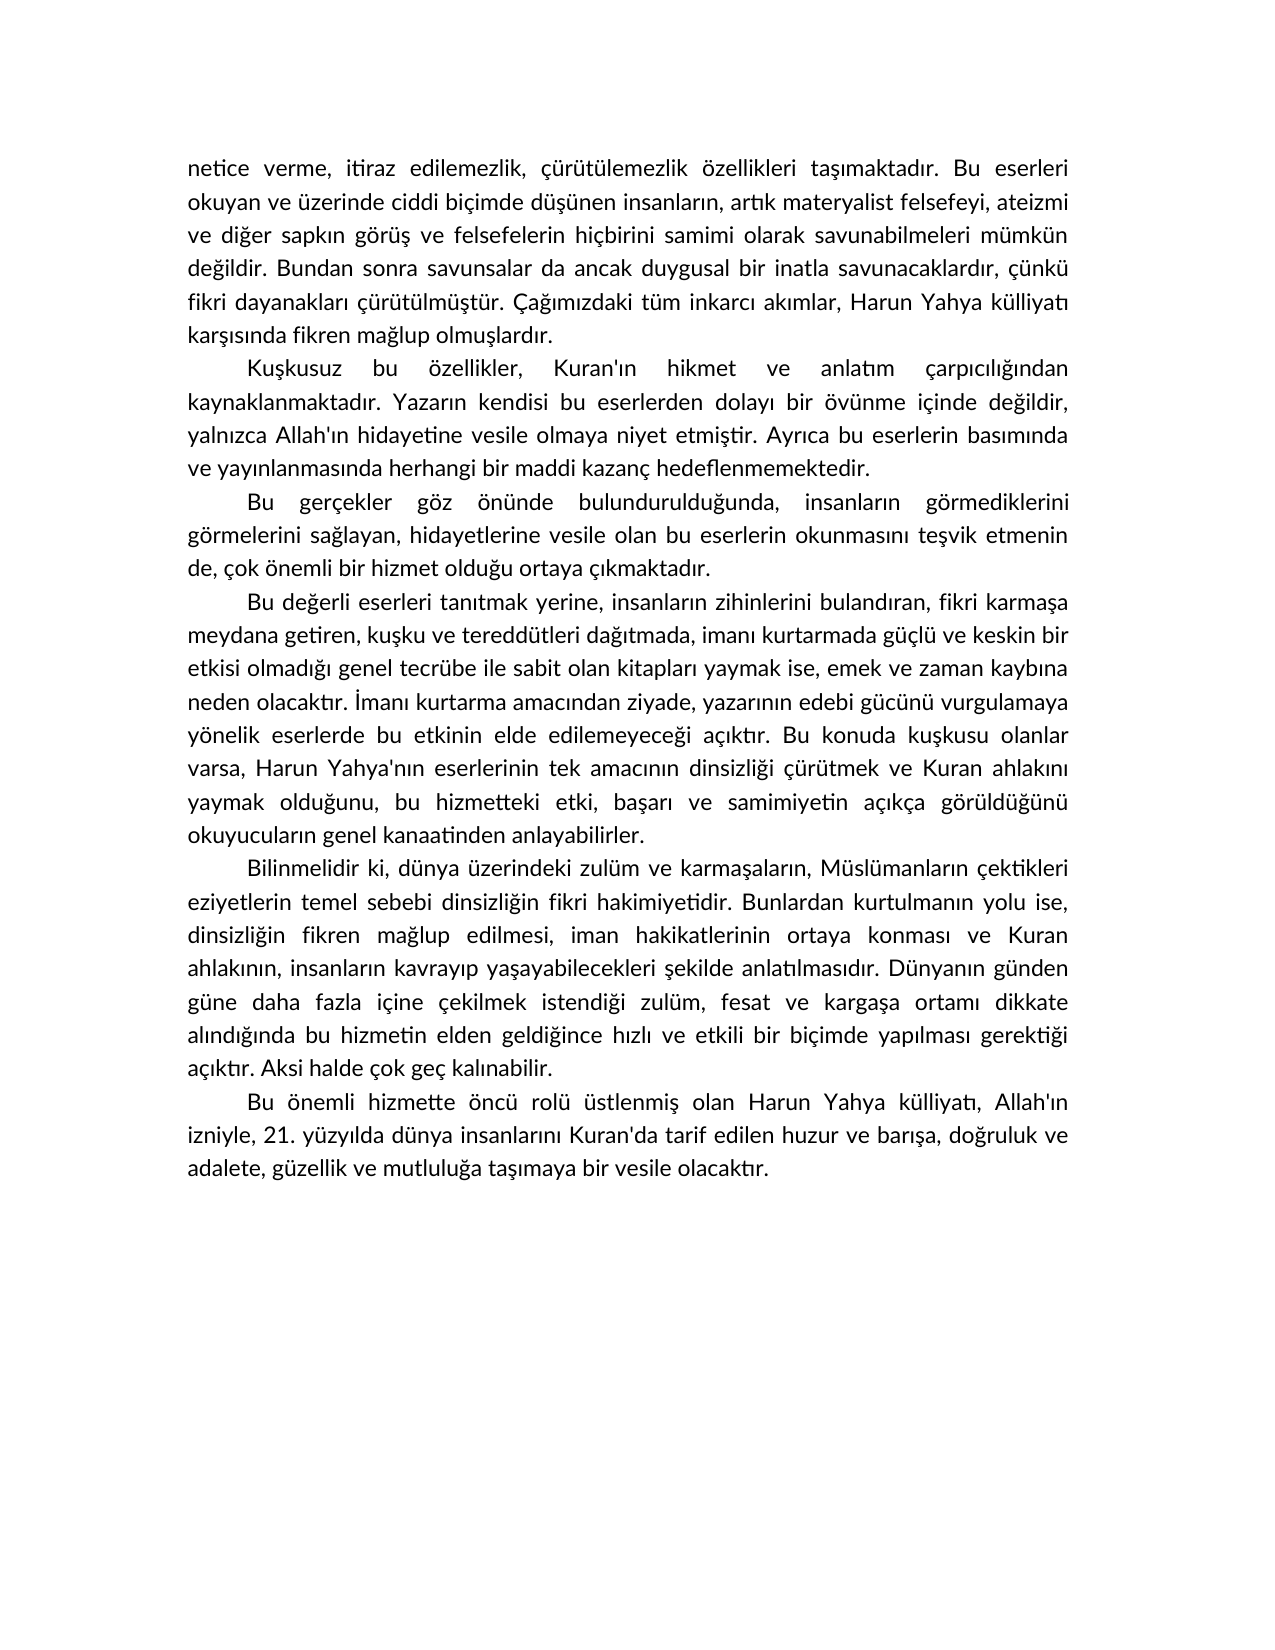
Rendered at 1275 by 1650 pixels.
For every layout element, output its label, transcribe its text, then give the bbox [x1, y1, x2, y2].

text Bu önemli hizmette öncü rolü üstlenmiş olan Harun Yahya külliyatı, Allah'ın izniyle, 21. yüzyılda dünya insanlarını Kuran'da tarif edilen huzur ve barışa, doğruluk ve adalete, güzellik ve mutluluğa taşımaya bir vesile olacaktır. [187, 1083, 1070, 1183]
text netice verme, itiraz edilemezlik, çürütülemezlik özellikleri taşımaktadır. Bu eserleri okuyan ve üzerinde ciddi biçimde düşünen insanların, artık materyalist felsefeyi, ateizmi ve diğer sapkın görüş ve felsefelerin hiçbirini samimi olarak savunabilmeleri mümkün değildir. Bundan sonra savunsalar da ancak duygusal bir inatla savunacaklardır, çünkü fikri dayanakları çürütülmüştür. Çağımızdaki tüm inkarcı akımlar, Harun Yahya külliyatı karşısında fikren mağlup olmuşlardır. [187, 150, 1070, 350]
text Bu değerli eserleri tanıtmak yerine, insanların zihinlerini bulandıran, fikri karmaşa meydana getiren, kuşku ve tereddütleri dağıtmada, imanı kurtarmada güçlü ve keskin bir etkisi olmadığı genel tecrübe ile sabit olan kitapları yaymak ise, emek ve zaman kaybına neden olacaktır. İmanı kurtarma amacından ziyade, yazarının edebi gücünü vurgulamaya yönelik eserlerde bu etkinin elde edilemeyeceği açıktır. Bu konuda kuşkusu olanlar varsa, Harun Yahya'nın eserlerinin tek amacının dinsizliği çürütmek ve Kuran ahlakını yaymak olduğunu, bu hizmetteki etki, başarı ve samimiyetin açıkça görüldüğünü okuyucuların genel kanaatinden anlayabilirler. [187, 583, 1070, 850]
text Bu gerçekler göz önünde bulundurulduğunda, insanların görmediklerini görmelerini sağlayan, hidayetlerine vesile olan bu eserlerin okunmasını teşvik etmenin de, çok önemli bir hizmet olduğu ortaya çıkmaktadır. [187, 483, 1070, 583]
text Bilinmelidir ki, dünya üzerindeki zulüm ve karmaşaların, Müslümanların çektikleri eziyetlerin temel sebebi dinsizliğin fikri hakimiyetidir. Bunlardan kurtulmanın yolu ise, dinsizliğin fikren mağlup edilmesi, iman hakikatlerinin ortaya konması ve Kuran ahlakının, insanların kavrayıp yaşayabilecekleri şekilde anlatılmasıdır. Dünyanın günden güne daha fazla içine çekilmek istendiği zulüm, fesat ve kargaşa ortamı dikkate alındığında bu hizmetin elden geldiğince hızlı ve etkili bir biçimde yapılması gerektiği açıktır. Aksi halde çok geç kalınabilir. [187, 850, 1070, 1083]
text Kuşkusuz bu özellikler, Kuran'ın hikmet ve anlatım çarpıcılığından kaynaklanmaktadır. Yazarın kendisi bu eserlerden dolayı bir övünme içinde değildir, yalnızca Allah'ın hidayetine vesile olmaya niyet etmiştir. Ayrıca bu eserlerin basımında ve yayınlanmasında herhangi bir maddi kazanç hedeflenmemektedir. [187, 350, 1070, 483]
